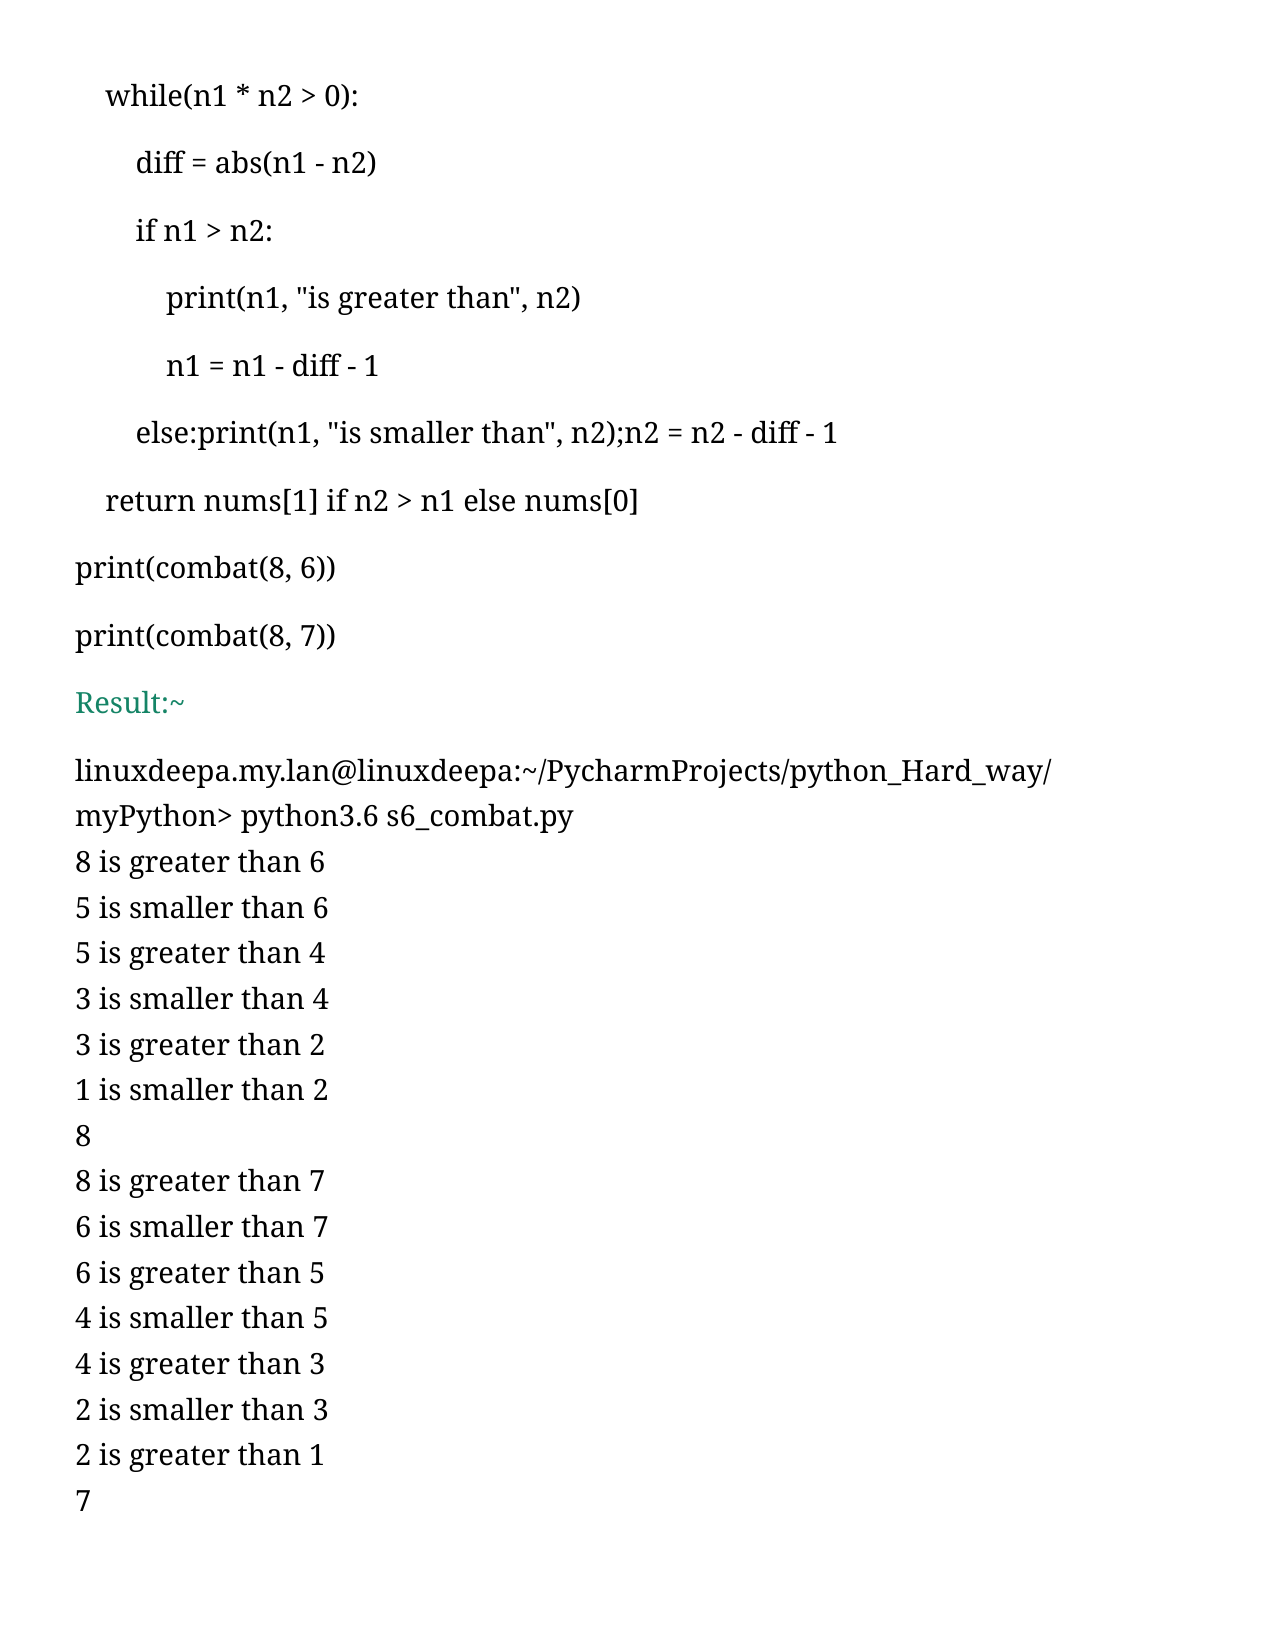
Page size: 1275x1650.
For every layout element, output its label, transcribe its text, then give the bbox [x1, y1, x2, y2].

text Result:~ [75, 682, 1200, 722]
text print(n1, "is greater than", n2) [75, 277, 1200, 317]
text print(combat(8, 7)) [75, 615, 1200, 655]
text linuxdeepa.my.lan@linuxdeepa:~/PycharmProjects/python_Hard_way/myPython> python3.6 s6_combat.py 8 is greater than 6 5 is smaller than 6 5 is greater than 4 3 is smaller than 4 3 is greater than 2 1 is smaller than 2 8 8 is greater than 7 6 is smaller than 7 6 is greater than 5 4 is smaller than 5 4 is greater than 3 2 is smaller than 3 2 is greater than 1 7 [75, 750, 1200, 1520]
text while(n1 * n2 > 0): [75, 75, 1200, 115]
text print(combat(8, 6)) [75, 547, 1200, 587]
text else:print(n1, "is smaller than", n2);n2 = n2 - diff - 1 [75, 412, 1200, 452]
text if n1 > n2: [75, 210, 1200, 250]
text return nums[1] if n2 > n1 else nums[0] [75, 480, 1200, 520]
text diff = abs(n1 - n2) [75, 142, 1200, 182]
text n1 = n1 - diff - 1 [75, 345, 1200, 385]
